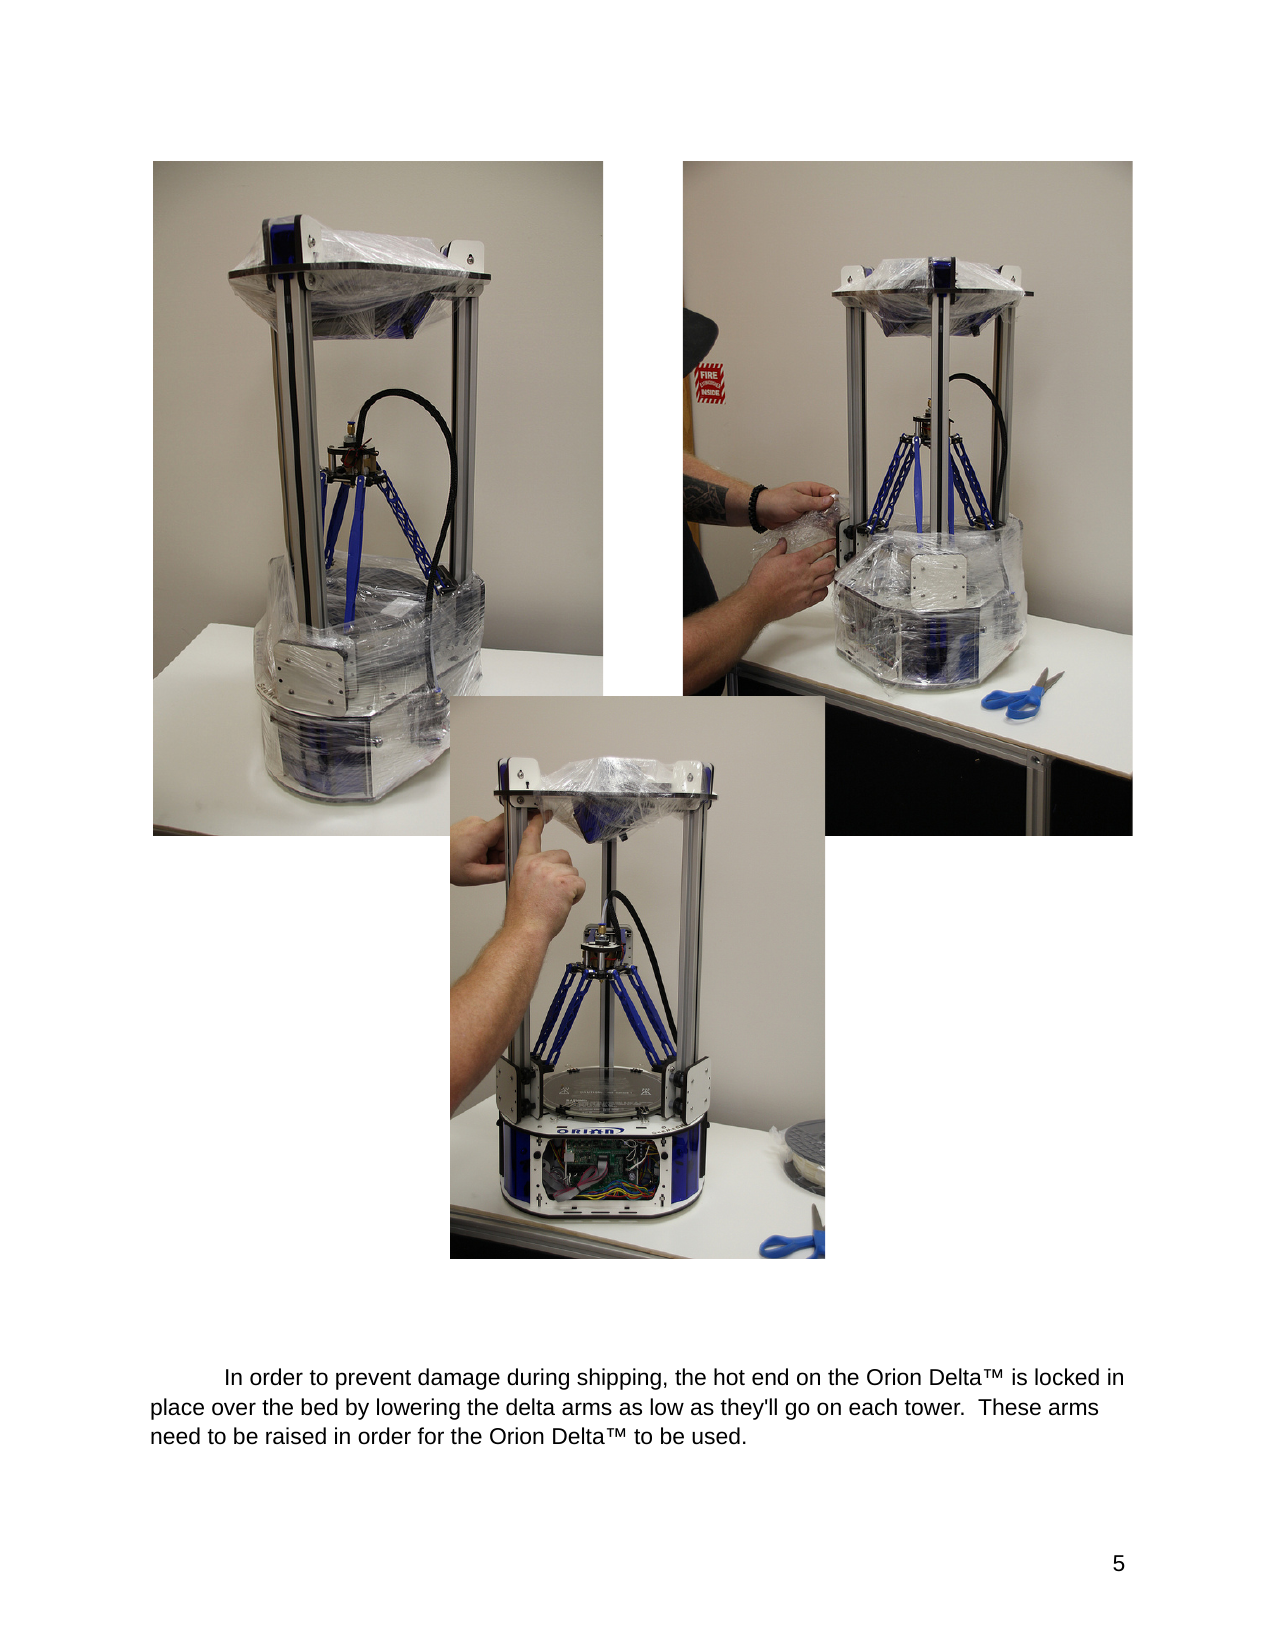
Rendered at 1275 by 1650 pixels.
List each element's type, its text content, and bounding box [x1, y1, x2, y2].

text In order to prevent damage during shipping, the hot end on the Orion Delta™ is locked in place over the bed by lowering the delta arms as low as they'll go on each tower. These arms need to be raised in order for the Orion Delta™ to be used. [150, 1365, 1125, 1449]
picture [153, 161, 1133, 1259]
